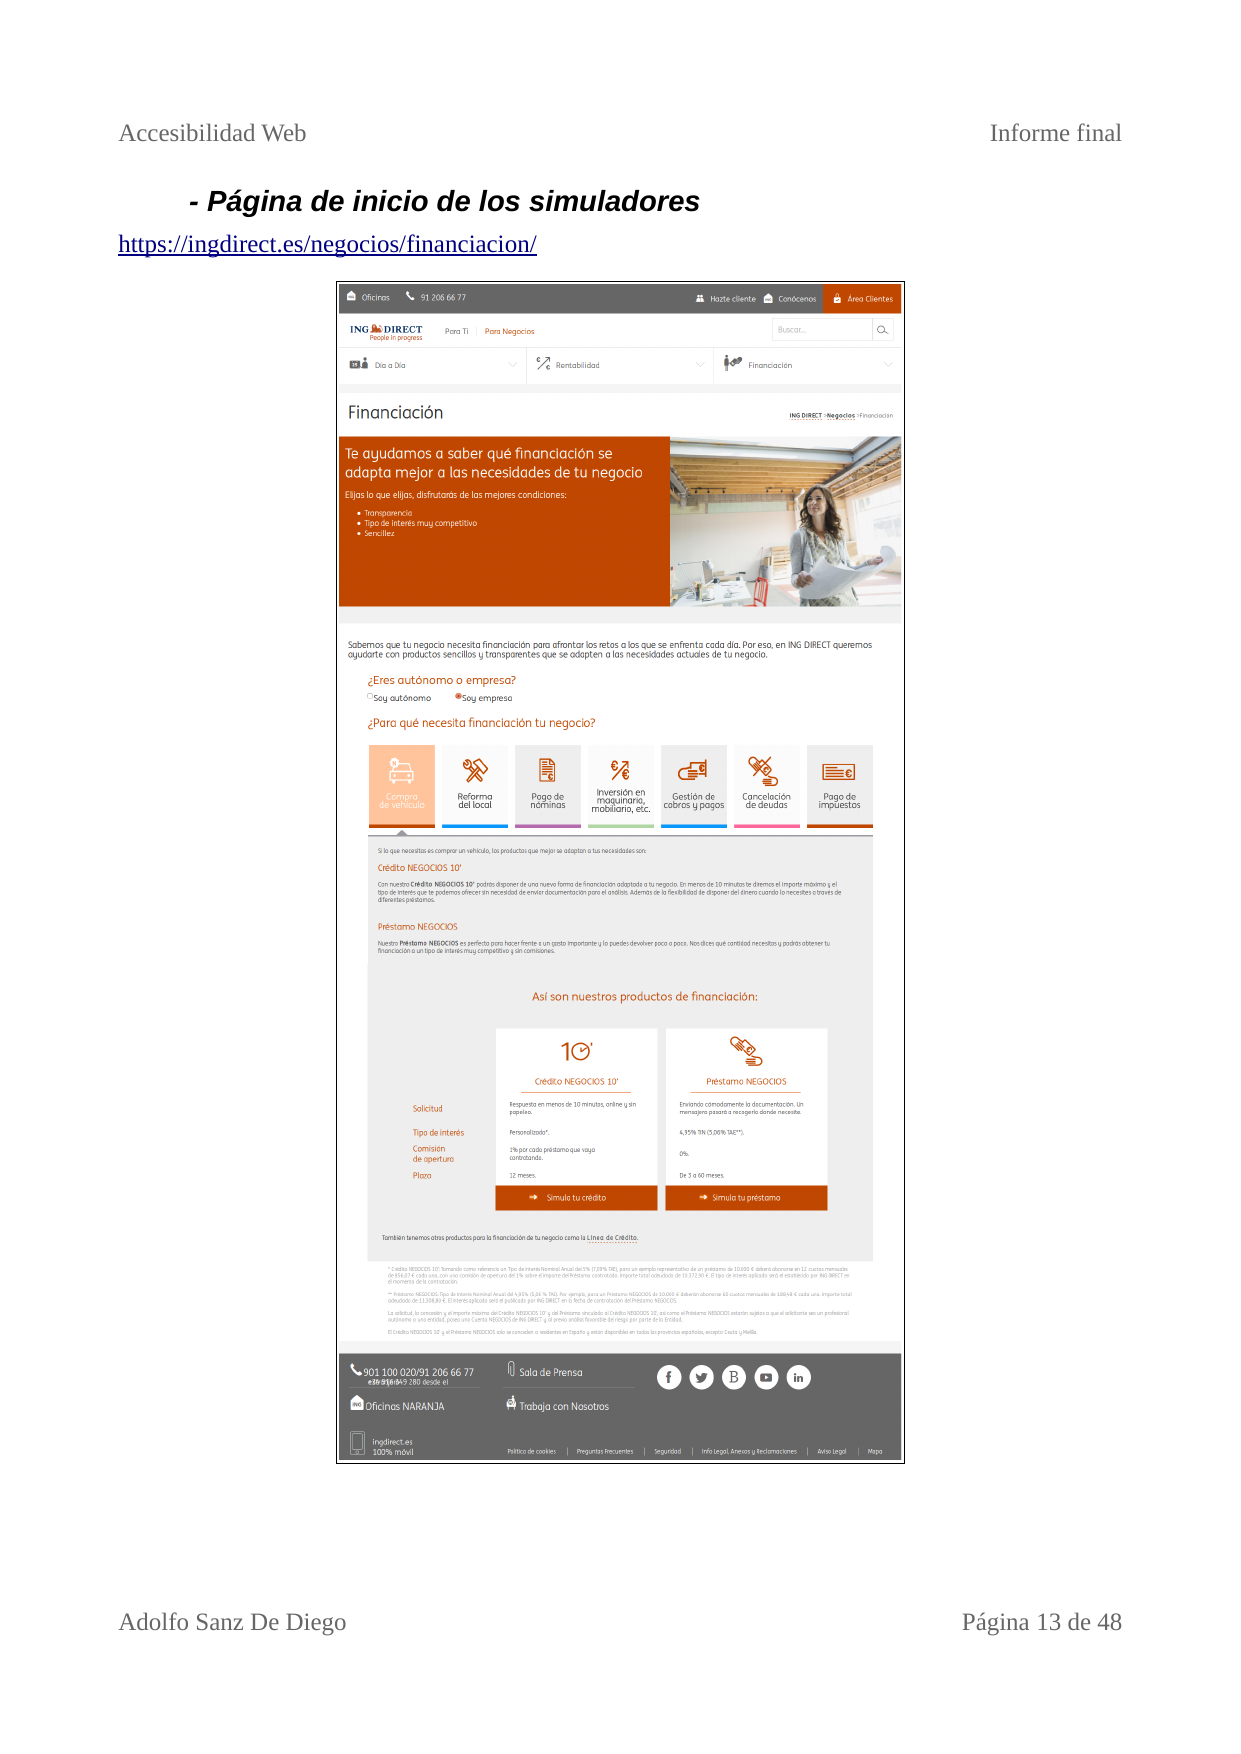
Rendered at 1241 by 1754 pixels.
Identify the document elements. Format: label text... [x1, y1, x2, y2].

picture [338, 284, 902, 1460]
subtitle Página de inicio de los simuladores [189, 184, 1122, 217]
text https://ingdirect.es/negocios/financiacion/ [118, 229, 1122, 258]
